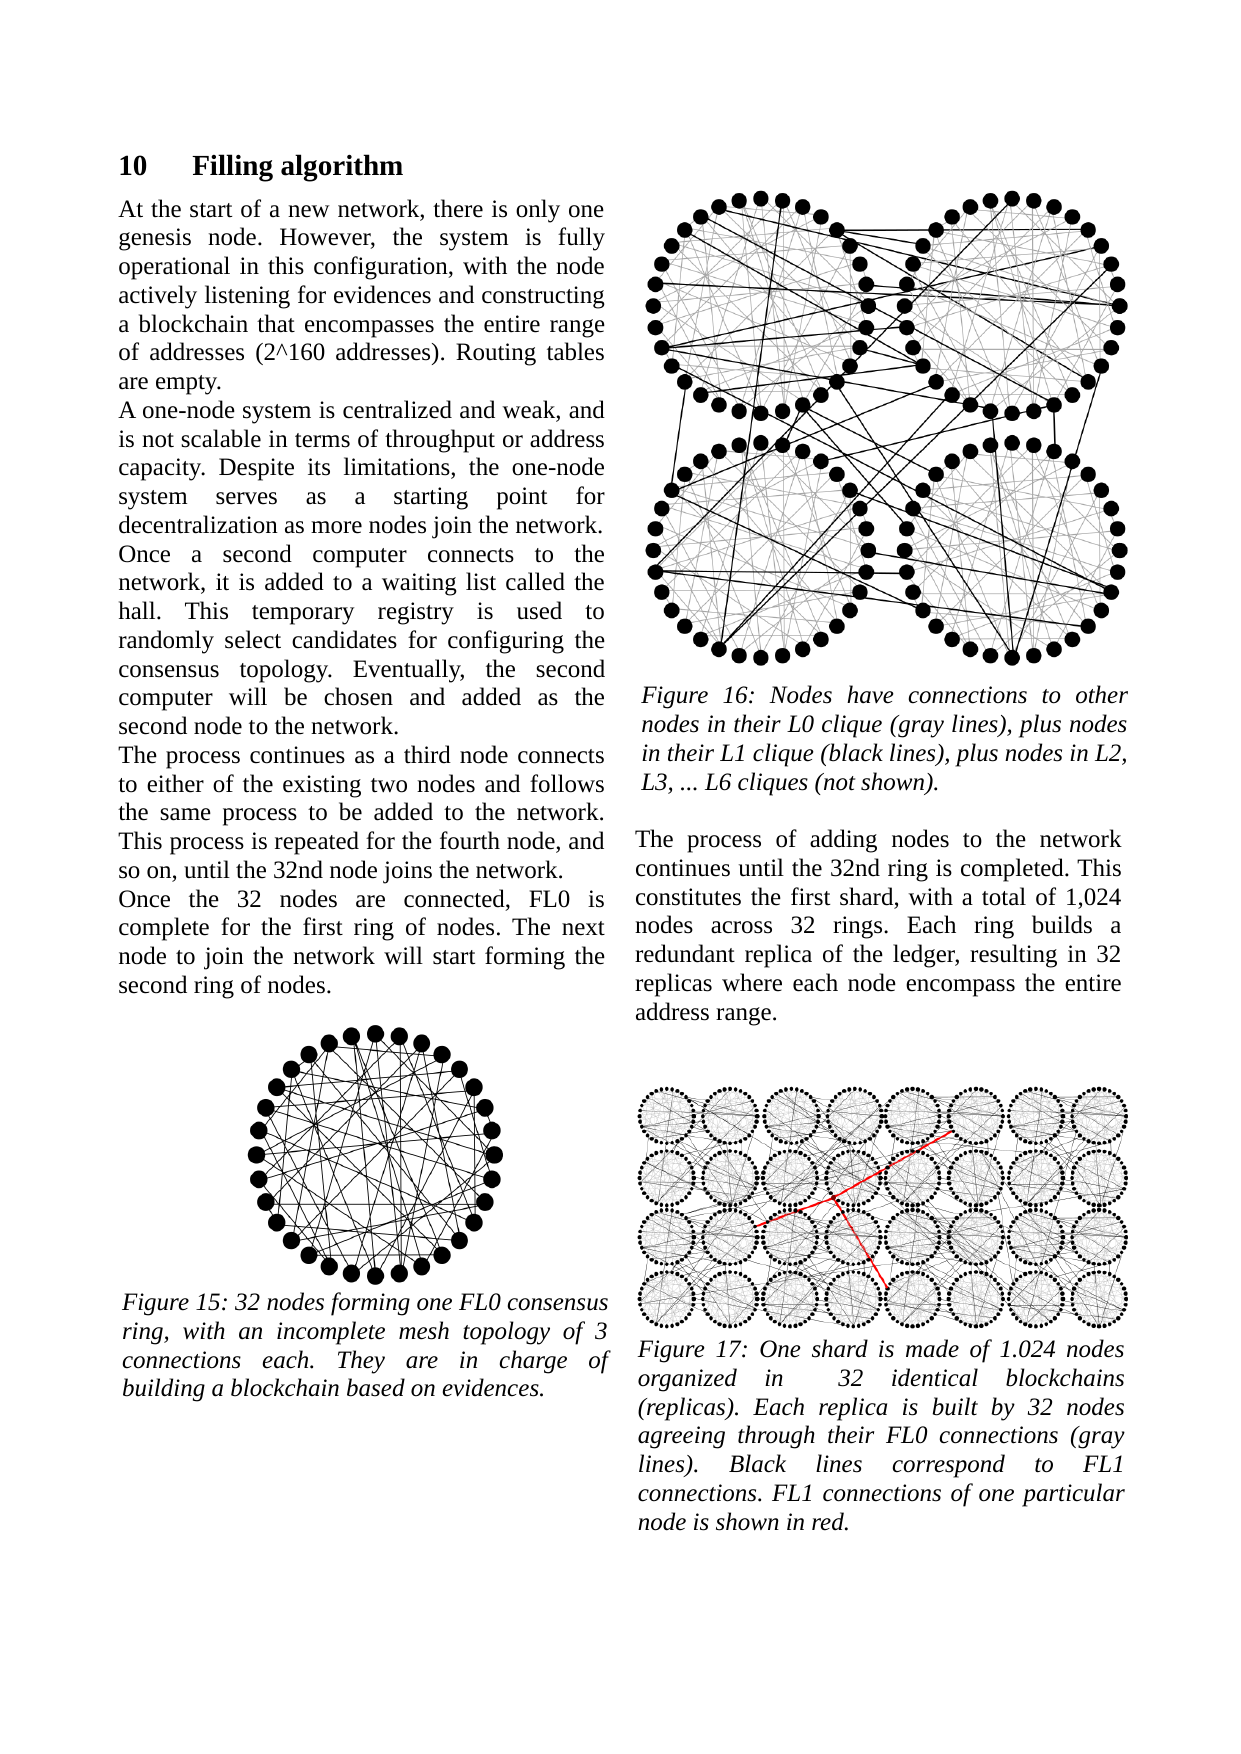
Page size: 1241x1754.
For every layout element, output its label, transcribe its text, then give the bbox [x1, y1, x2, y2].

picture [623, 1080, 1140, 1335]
text Once the 32 nodes are connected, FL0 is complete for the first ring of nodes. The next node to join the network will start forming the second ring of nodes. [118, 884, 605, 999]
subtitle Filling algorithm [118, 148, 605, 181]
picture [242, 1022, 505, 1288]
picture [641, 181, 1129, 681]
text A one-node system is centralized and weak, and is not scalable in terms of throughput or address capacity. Despite its limitations, the one-node system serves as a starting point for decentralization as more nodes join the network. [118, 395, 605, 539]
text Figure 16: Nodes have connections to other nodes in their L0 clique (gray lines), plus nodes in their L1 clique (black lines), plus nodes in L2, L3, ... L6 cliques (not shown). [641, 681, 1128, 796]
text Figure 15: 32 nodes forming one FL0 consensus ring, with an incomplete mesh topology of 3 connections each. They are in charge of building a blockchain based on evidences. [122, 1023, 608, 1402]
text The process of adding nodes to the network continues until the 32nd ring is completed. This constitutes the first shard, with a total of 1,024 nodes across 32 rings. Each ring builds a redundant replica of the ledger, resulting in 32 replicas where each node encompass the entire address range. [635, 824, 1122, 1026]
text Figure 17: One shard is made of 1.024 nodes organized in 32 identical blockchains (replicas). Each replica is built by 32 nodes agreeing through their FL0 connections (gray lines). Black lines correspond to FL1 connections. FL1 connections of one particular node is shown in red. [638, 1335, 1125, 1536]
text The process continues as a third node connects to either of the existing two nodes and follows the same process to be added to the network. This process is repeated for the fourth node, and so on, until the 32nd node joins the network. [118, 740, 605, 884]
text At the start of a new network, there is only one genesis node. However, the system is fully operational in this configuration, with the node actively listening for evidences and constructing a blockchain that encompasses the entire range of addresses (2^160 addresses). Routing tables are empty. [118, 194, 605, 395]
text Once a second computer connects to the network, it is added to a waiting list called the hall. This temporary registry is used to randomly select candidates for configuring the consensus topology. Eventually, the second computer will be chosen and added as the second node to the network. [118, 539, 605, 740]
